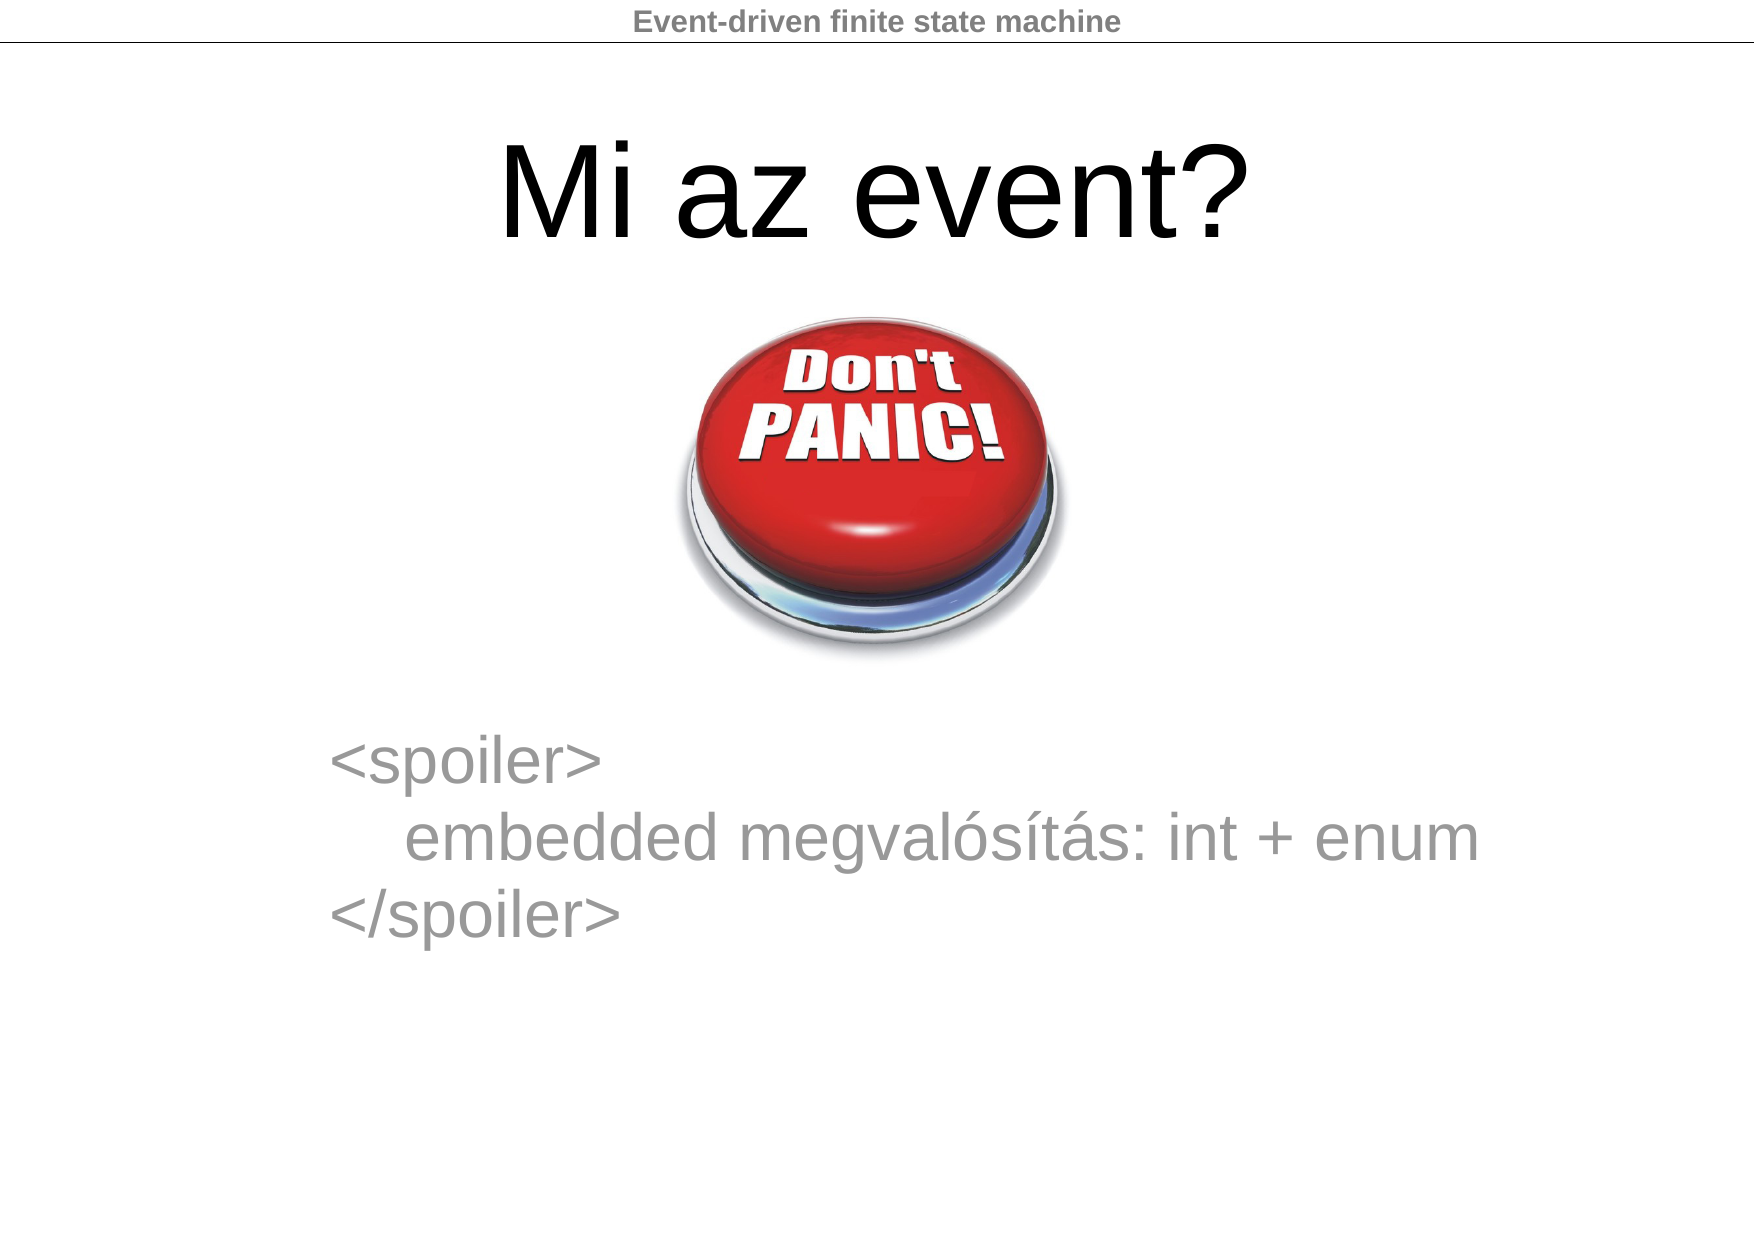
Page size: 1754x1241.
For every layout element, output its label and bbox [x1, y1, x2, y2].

picture [605, 285, 1129, 677]
